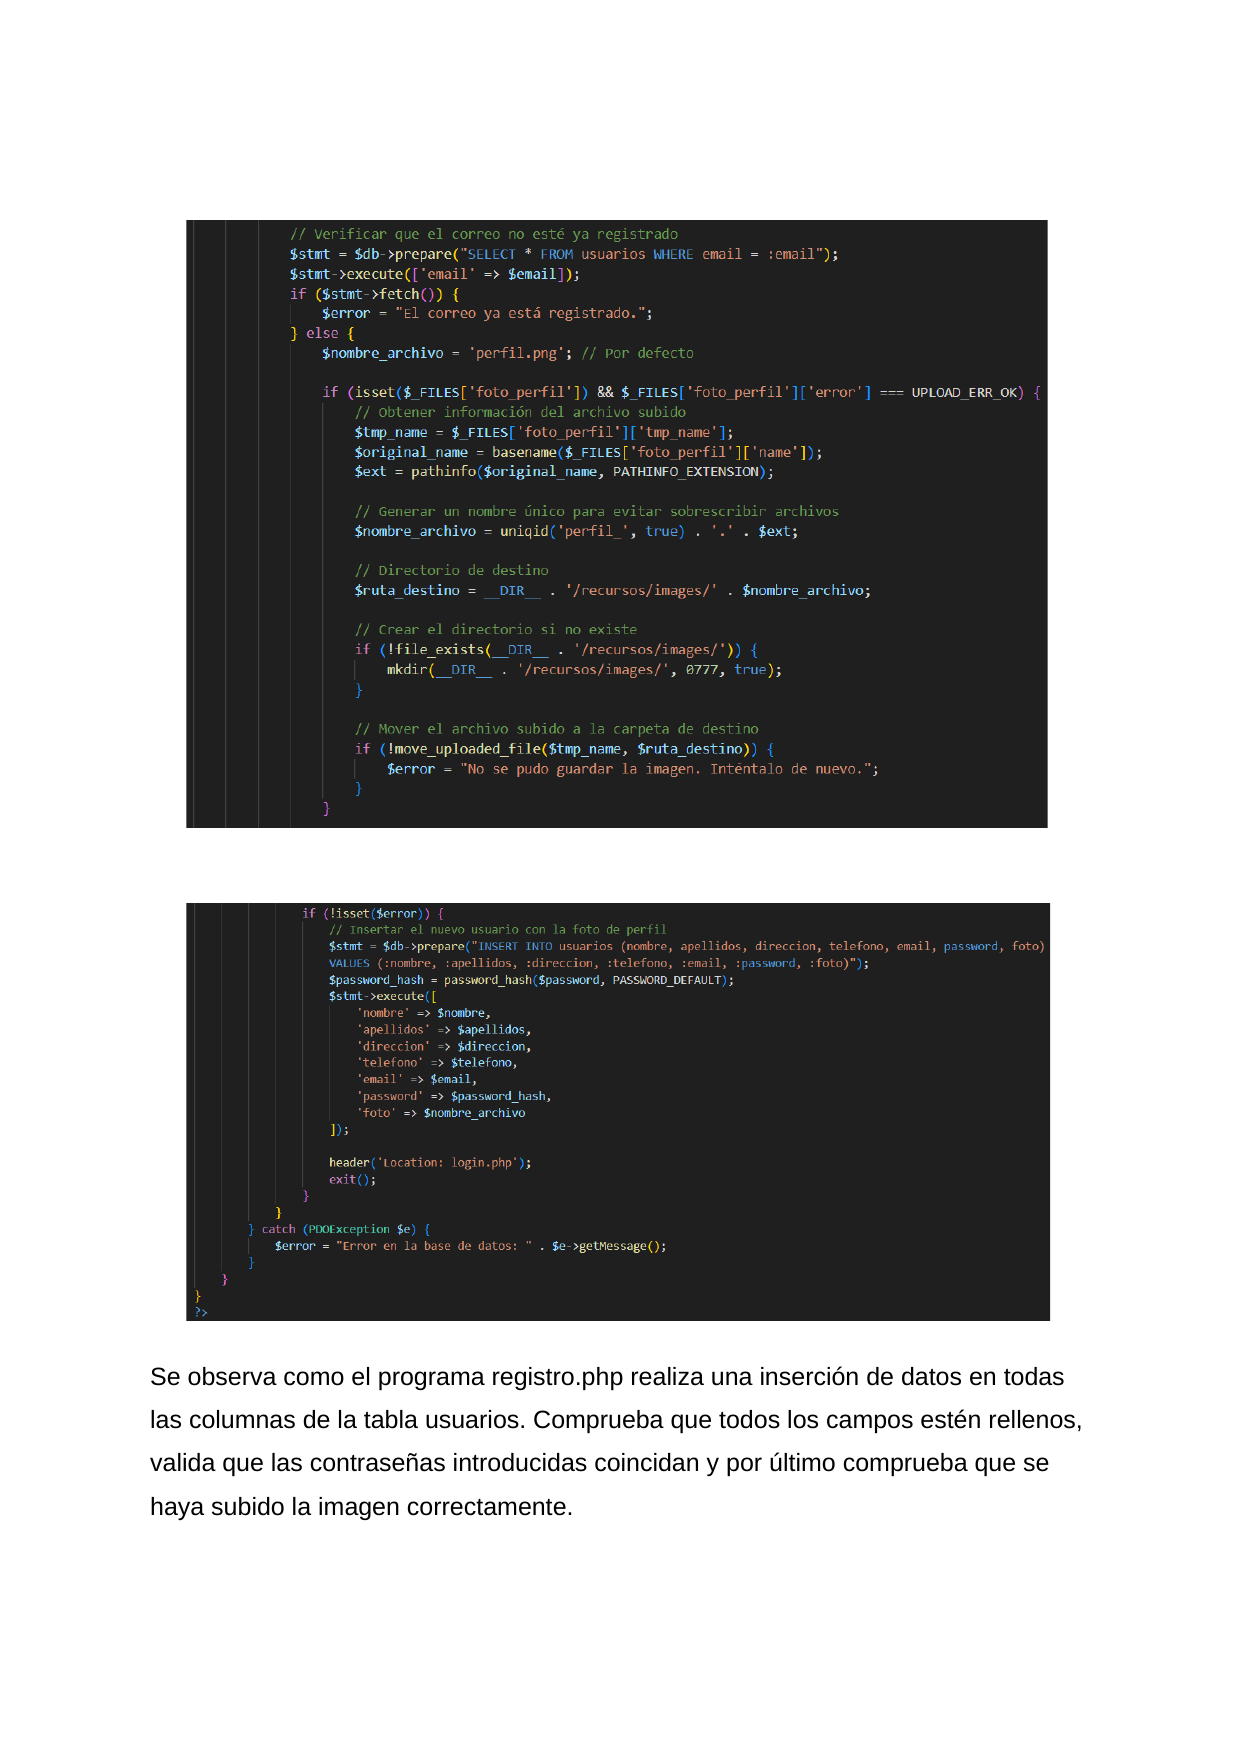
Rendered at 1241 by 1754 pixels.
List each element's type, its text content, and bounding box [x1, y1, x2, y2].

picture [186, 220, 1048, 828]
picture [186, 903, 1051, 1321]
text Se observa como el programa registro.php realiza una inserción de datos en todas las columnas de la tabla usuarios. Comprueba que todos los campos estén rellenos, valida que las contraseñas introducidas coincidan y por último comprueba que se haya subido la imagen correctamente. [150, 1362, 1090, 1520]
